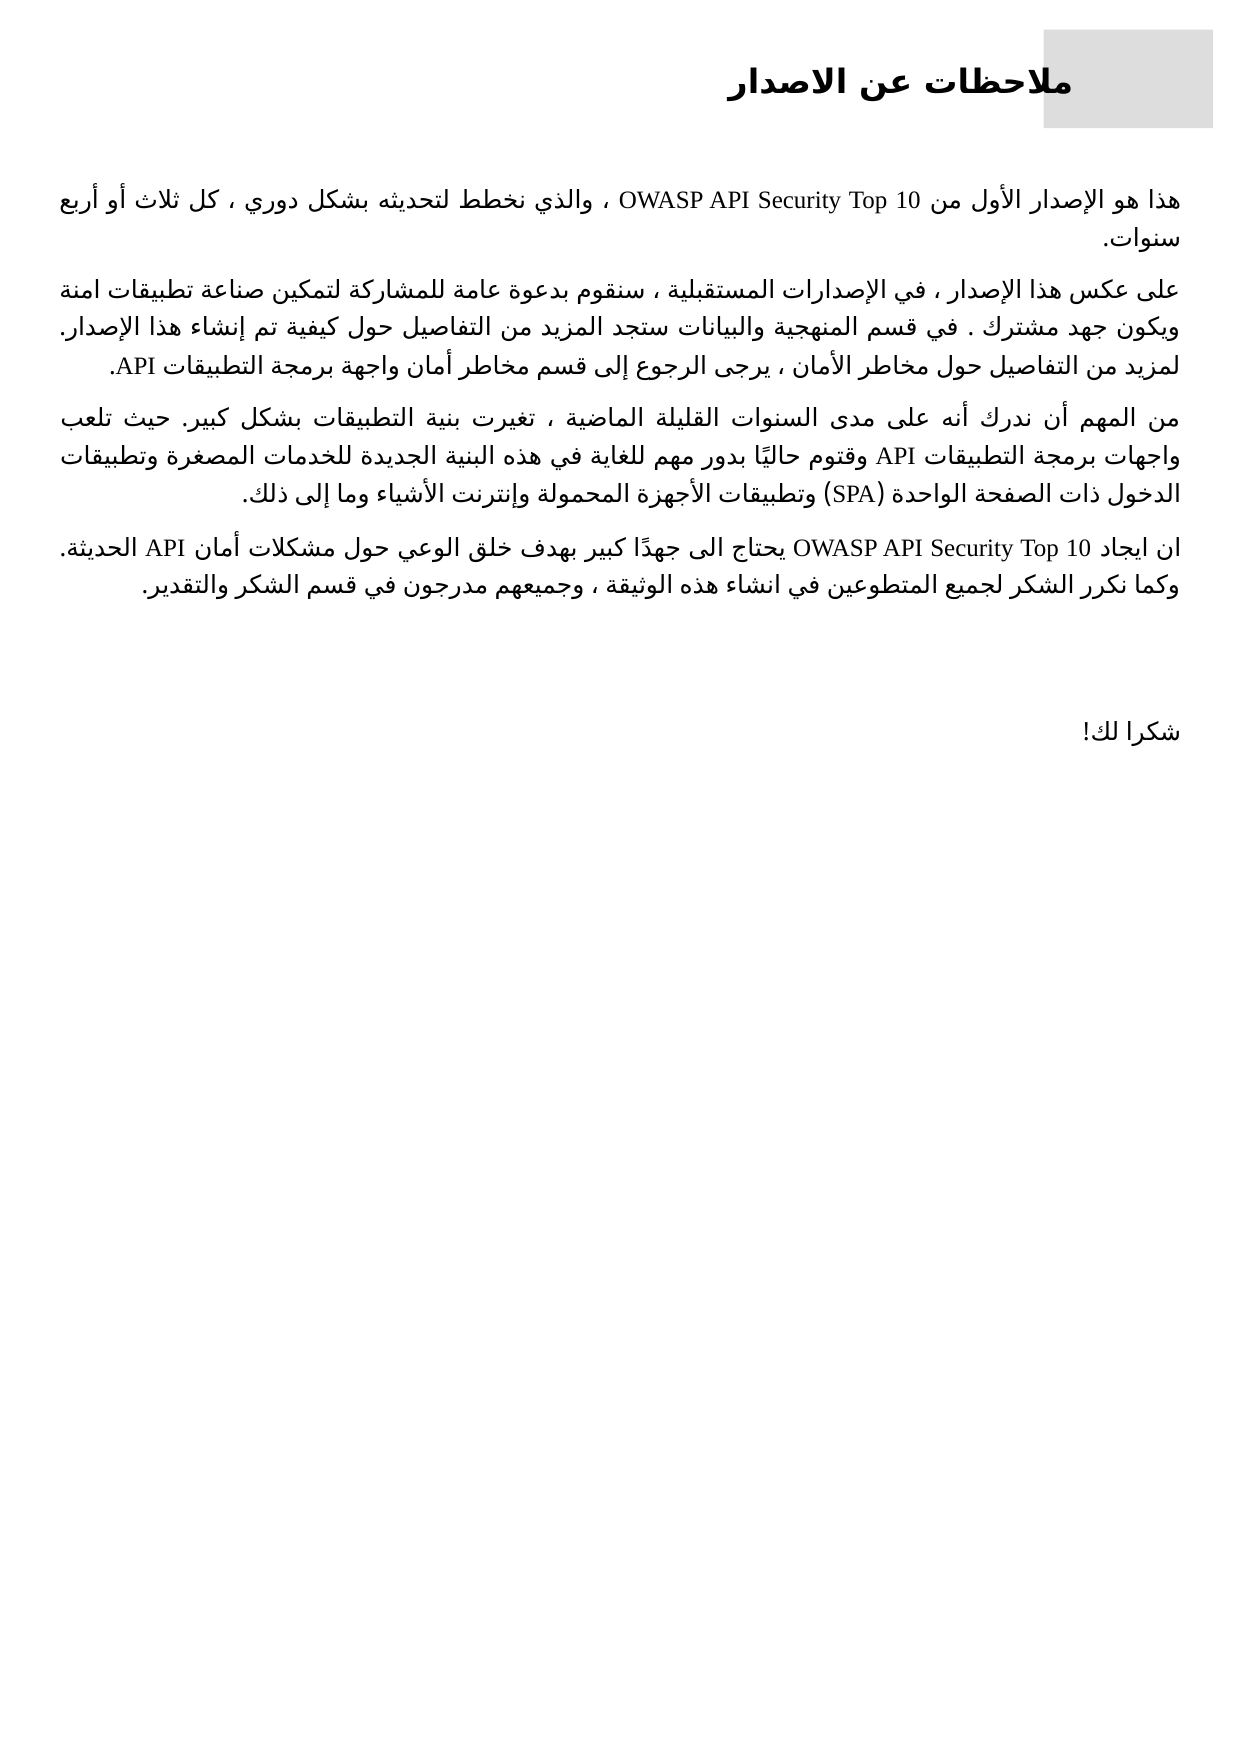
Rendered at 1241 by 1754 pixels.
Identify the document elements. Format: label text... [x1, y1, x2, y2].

text ان ايجاد OWASP API Security Top 10 يحتاج الى جهدًا كبير بهدف خلق الوعي حول مشكلات أمان API الحديثة. وكما نكرر الشكر لجميع المتطوعين في انشاء هذه الوثيقة ، وجميعهم مدرجون في قسم الشكر والتقدير. [59, 533, 1181, 604]
text شكرا لك! [59, 718, 1181, 751]
text هذا هو الإصدار الأول من OWASP API Security Top 10 ، والذي نخطط لتحديثه بشكل دوري ، كل ثلاث أو أربع سنوات. [59, 186, 1181, 257]
text على عكس هذا الإصدار ، في الإصدارات المستقبلية ، سنقوم بدعوة عامة للمشاركة لتمكين صناعة تطبيقات امنة ويكون جهد مشترك . في قسم المنهجية والبيانات ستجد المزيد من التفاصيل حول كيفية تم إنشاء هذا الإصدار. لمزيد من التفاصيل حول مخاطر الأمان ، يرجى الرجوع إلى قسم مخاطر أمان واجهة برمجة التطبيقات API. [59, 276, 1181, 384]
text من المهم أن ندرك أنه على مدى السنوات القليلة الماضية ، تغيرت بنية التطبيقات بشكل كبير. حيث تلعب واجهات برمجة التطبيقات API وقتوم حاليًا بدور مهم للغاية في هذه البنية الجديدة للخدمات المصغرة وتطبيقات الدخول ذات الصفحة الواحدة (SPA) وتطبيقات الأجهزة المحمولة وإنترنت الأشياء وما إلى ذلك. [59, 404, 1181, 513]
